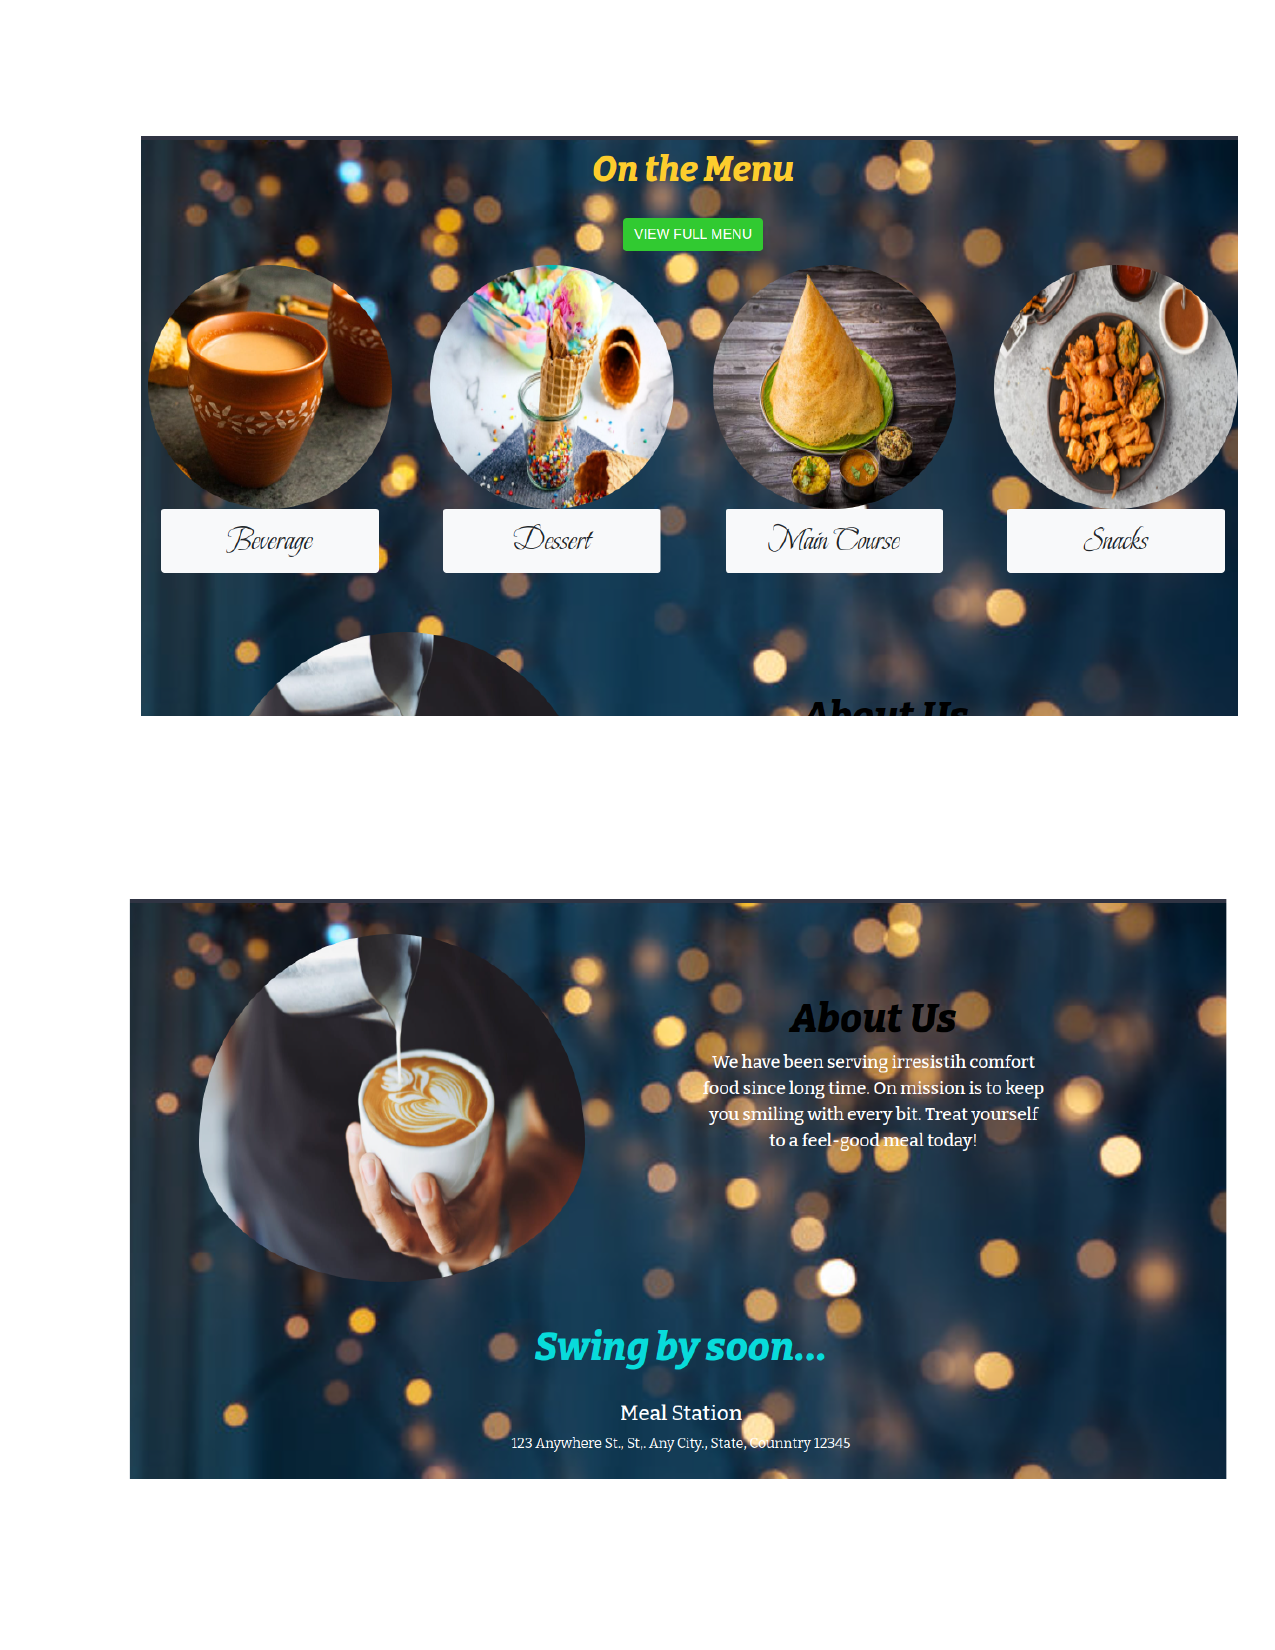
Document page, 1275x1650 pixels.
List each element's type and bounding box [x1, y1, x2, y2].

picture [129, 899, 1227, 1479]
picture [141, 136, 1238, 716]
